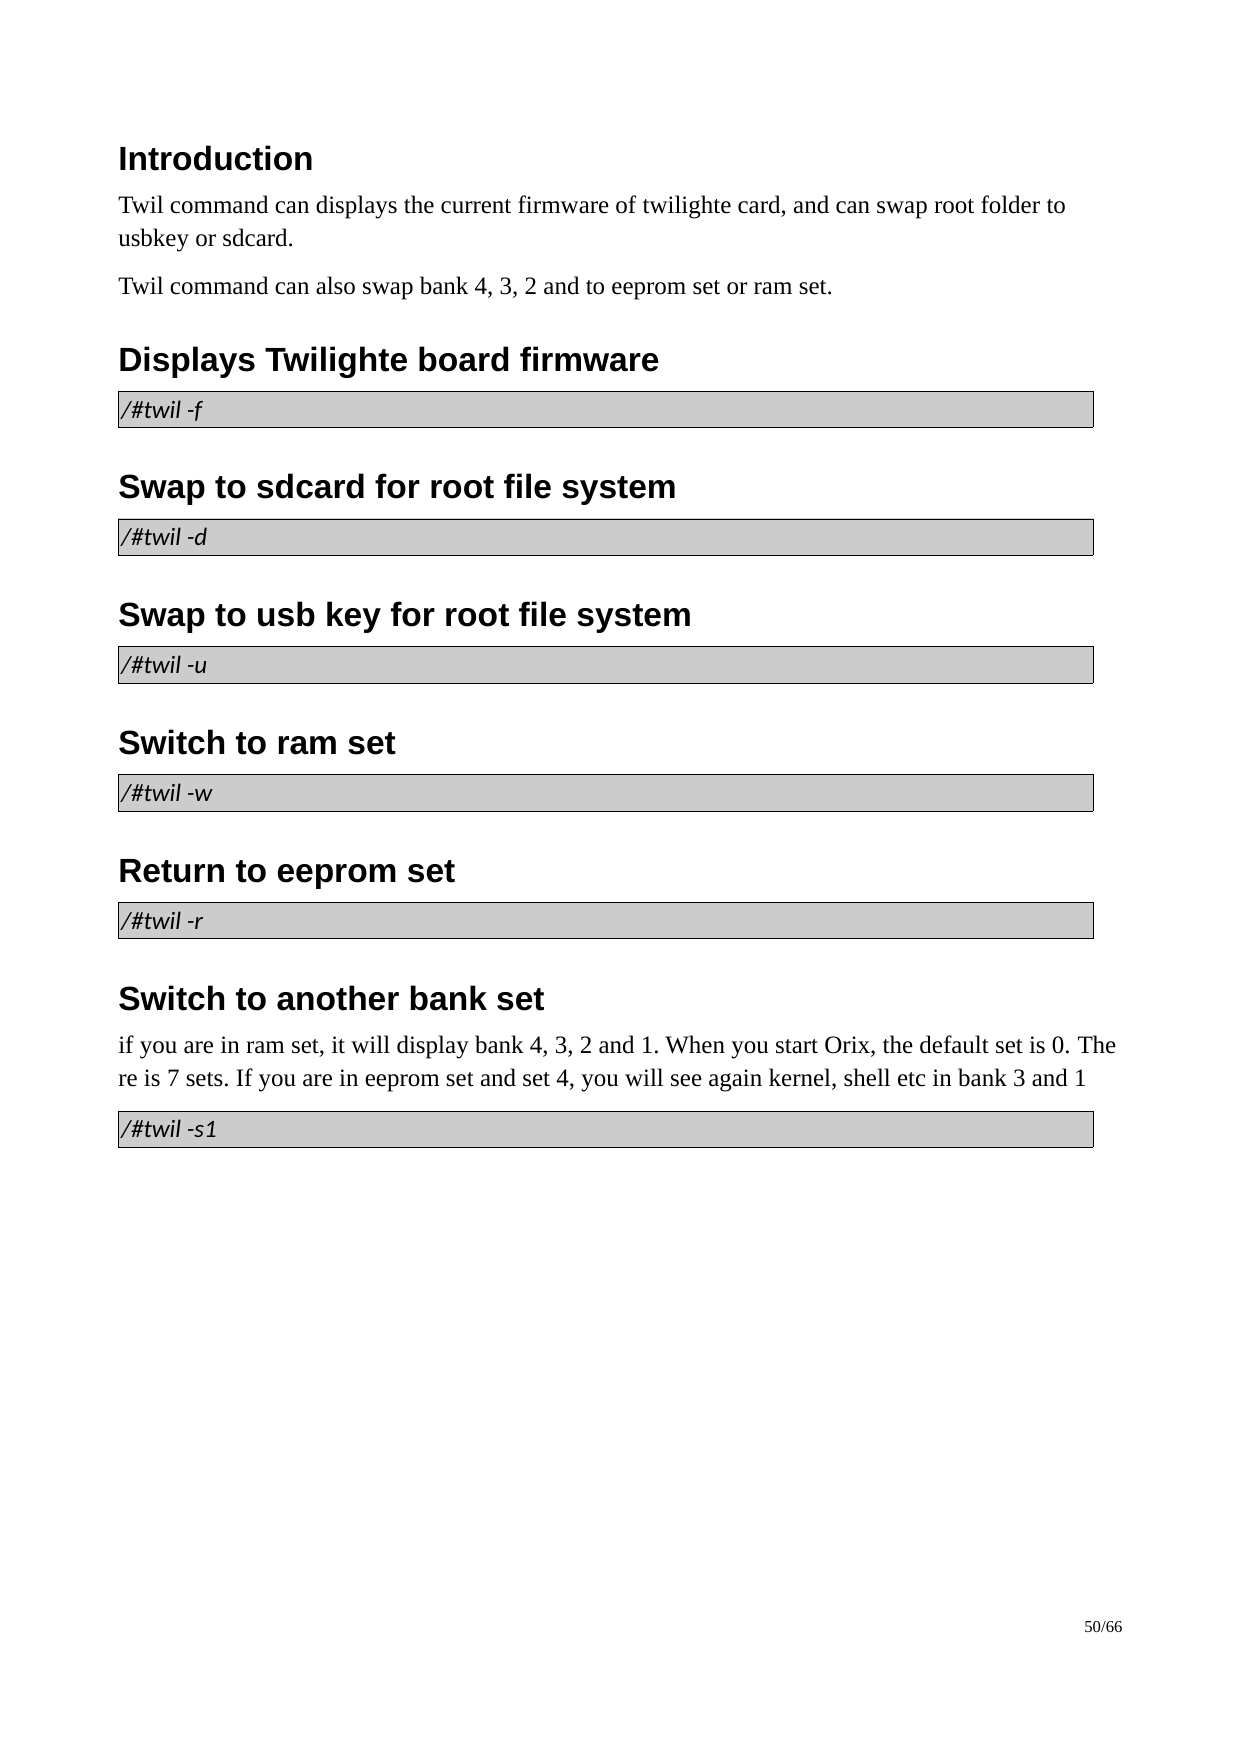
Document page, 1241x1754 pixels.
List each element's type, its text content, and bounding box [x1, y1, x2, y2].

text /#twil -u [119, 647, 1093, 683]
text /#twil -s1 [119, 1112, 1093, 1147]
text /#twil -w [119, 775, 1093, 811]
text /#twil -f [119, 392, 1093, 427]
text /#twil -r [119, 903, 1093, 938]
subtitle Displays Twilighte board firmware [118, 339, 1122, 378]
text Twil command can displays the current firmware of twilighte card, and can swap root folder to usbkey or sdcard. [118, 190, 1122, 252]
text if you are in ram set, it will display bank 4, 3, 2 and 1. When you start Orix, the default set is 0. The re is 7 sets. If you are in eeprom set and set 4, you will see again kernel, shell etc in bank 3 and 1 [118, 1030, 1122, 1092]
text Twil command can also swap bank 4, 3, 2 and to eeprom set or ram set. [118, 271, 1122, 300]
subtitle Switch to ram set [118, 723, 1122, 762]
subtitle Switch to another bank set [118, 979, 1122, 1017]
subtitle Return to eeprom set [118, 851, 1122, 889]
subtitle Swap to sdcard for root file system [118, 467, 1122, 506]
text /#twil -d [119, 520, 1093, 555]
subtitle Swap to usb key for root file system [118, 595, 1122, 634]
subtitle Introduction [118, 139, 1122, 178]
